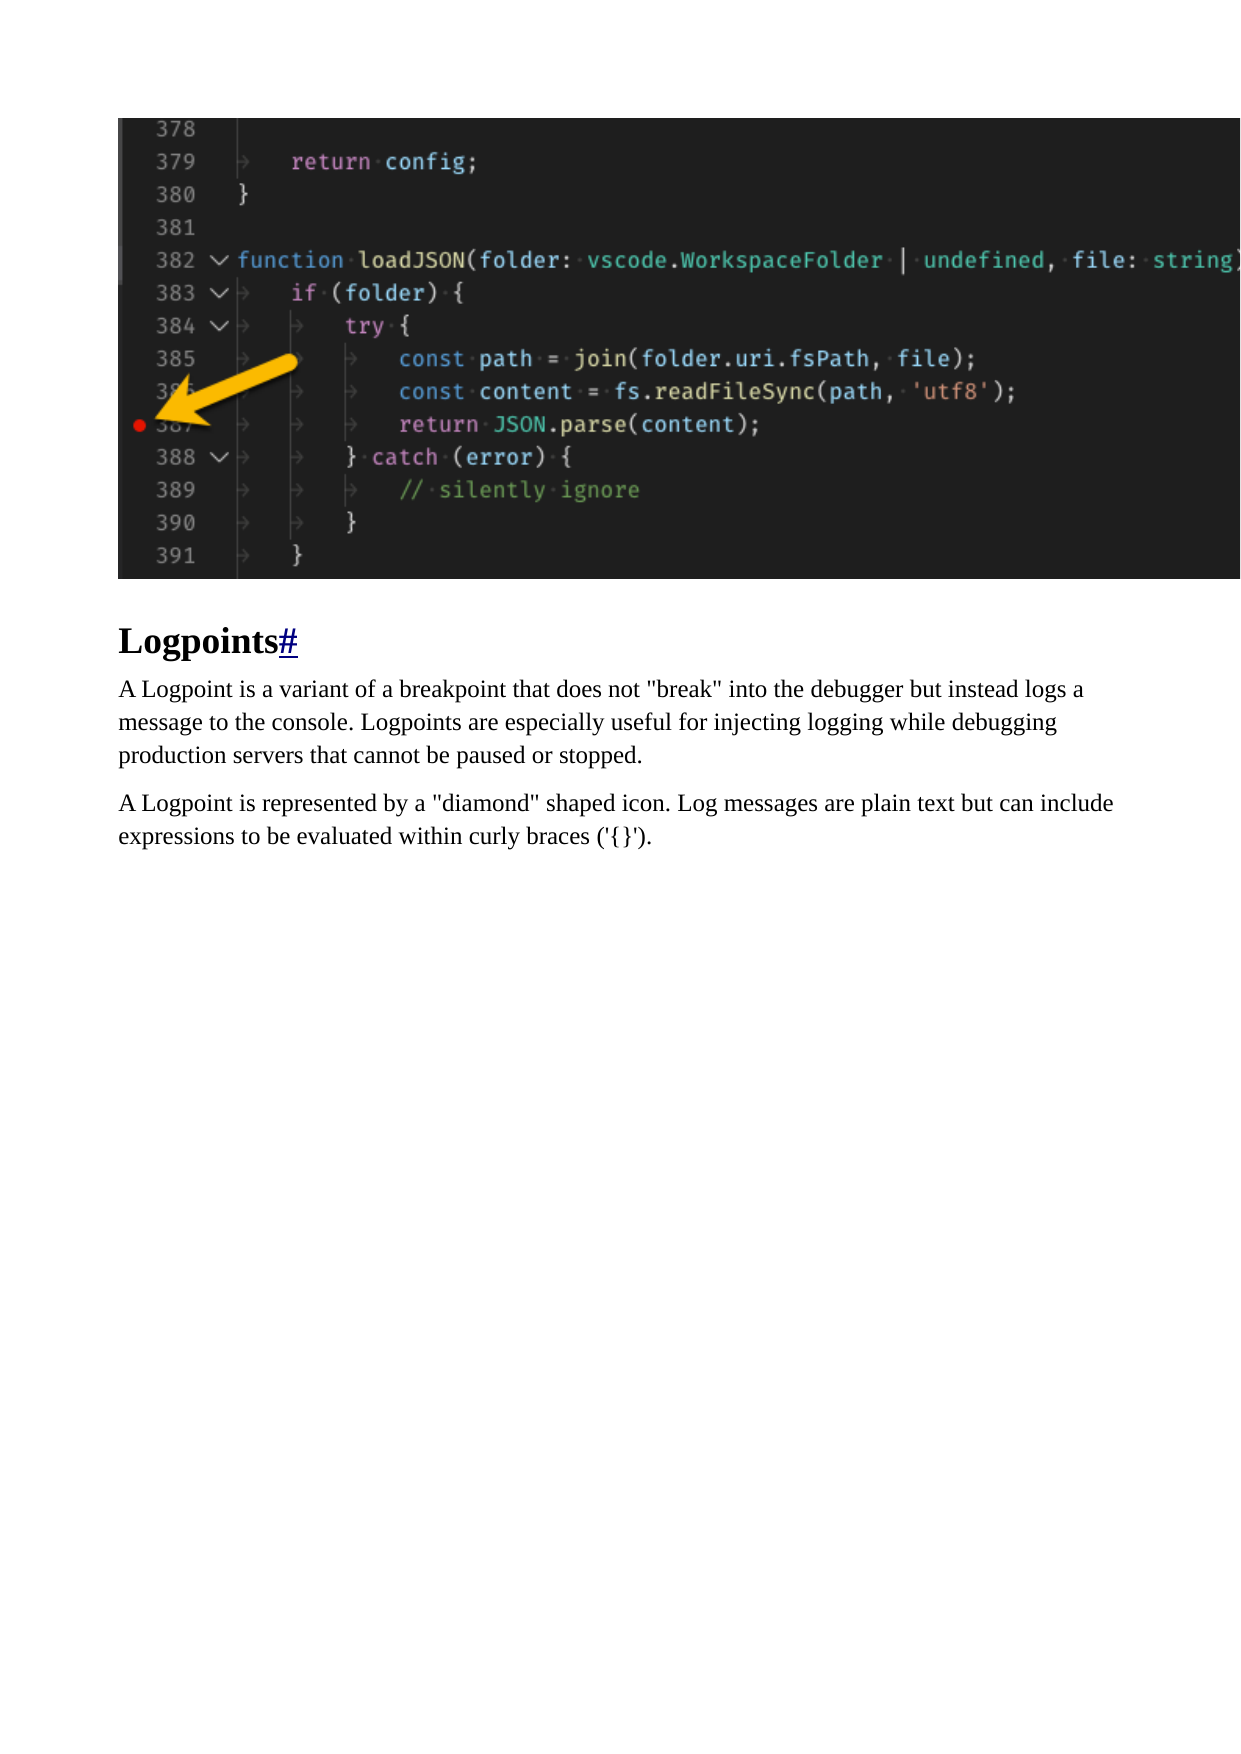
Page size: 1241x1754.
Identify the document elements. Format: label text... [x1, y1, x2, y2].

subtitle Logpoints# [118, 619, 1122, 662]
picture [118, 118, 1241, 579]
text A Logpoint is a variant of a breakpoint that does not "break" into the debugger but instead logs a message to the console. Logpoints are especially useful for injecting logging while debugging production servers that cannot be paused or stopped. [118, 674, 1122, 769]
text A Logpoint is represented by a "diamond" shaped icon. Log messages are plain text but can include expressions to be evaluated within curly braces ('{}'). [118, 788, 1122, 850]
